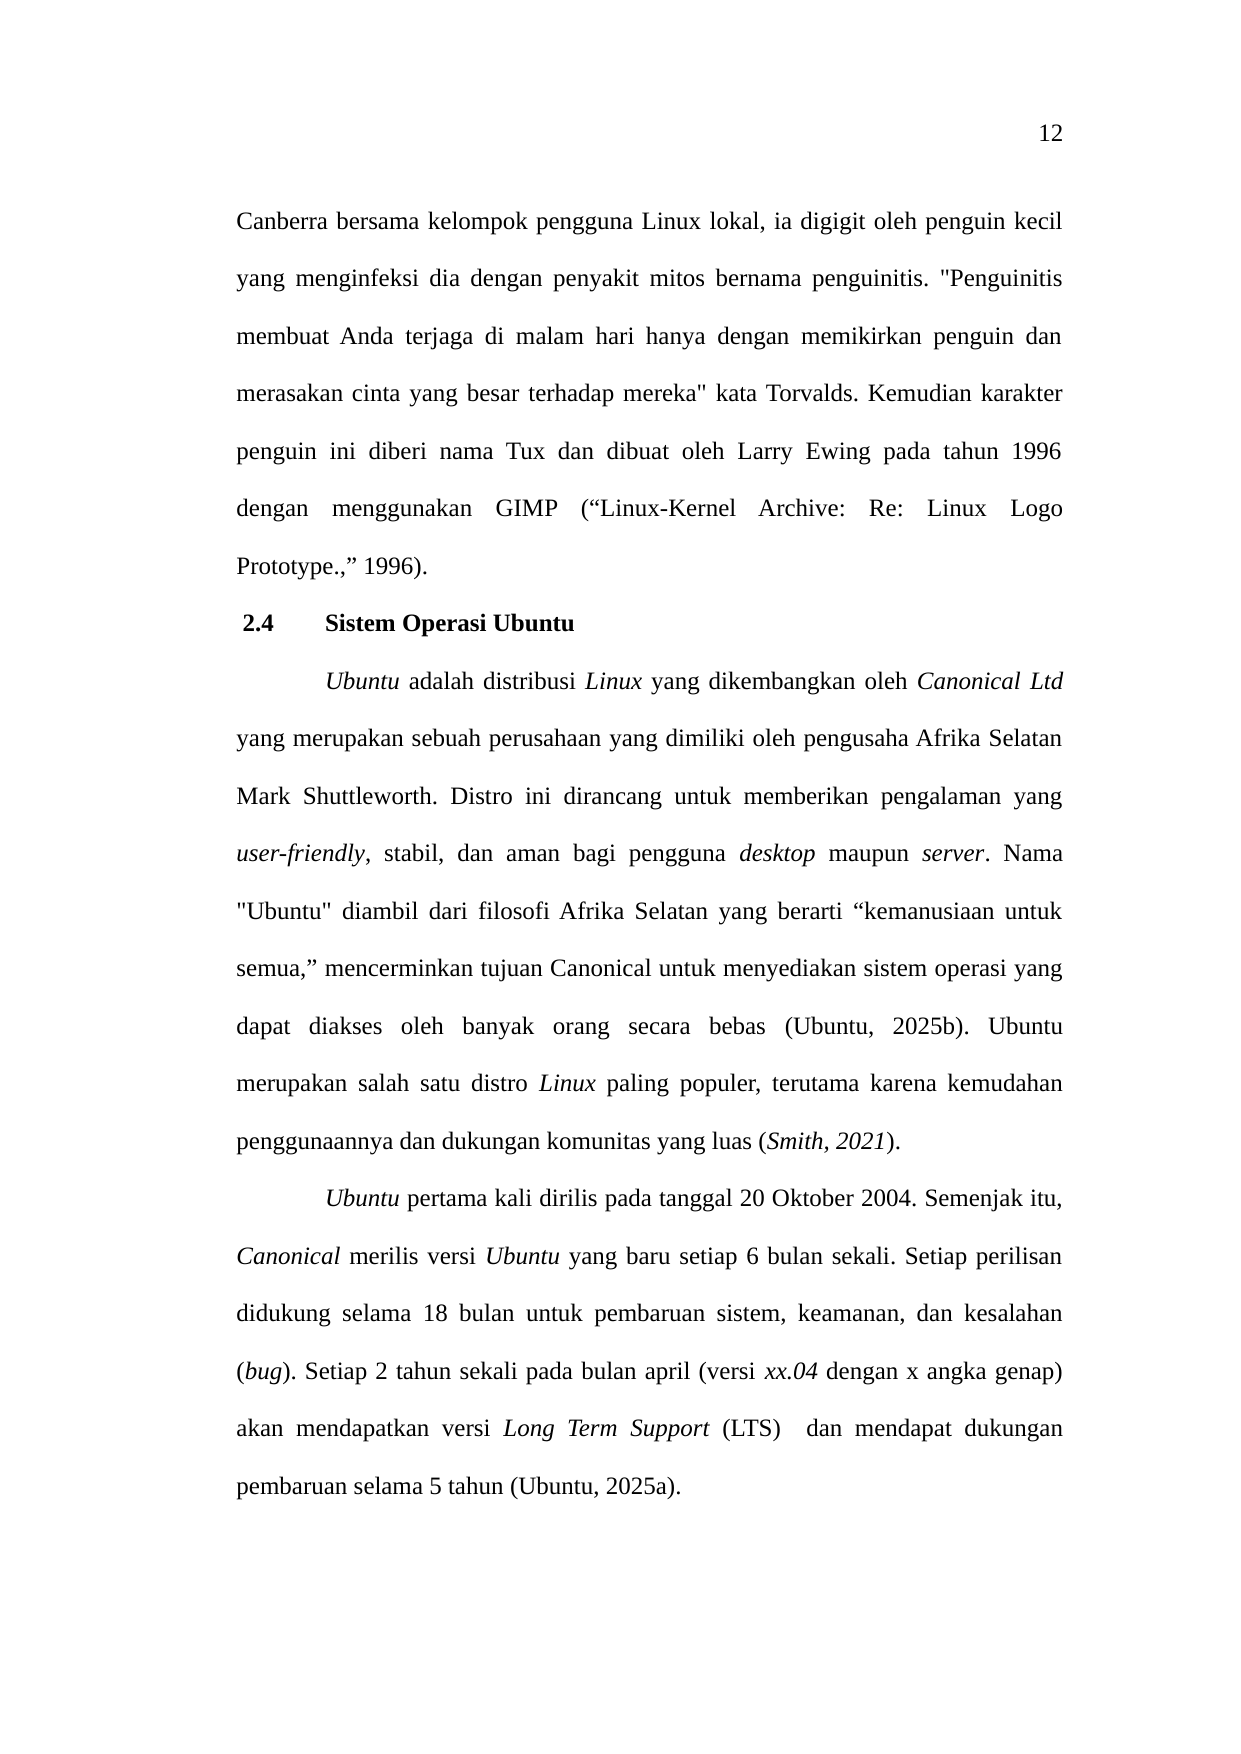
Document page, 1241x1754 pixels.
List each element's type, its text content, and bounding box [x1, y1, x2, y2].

text Ubuntu pertama kali dirilis pada tanggal 20 Oktober 2004. Semenjak itu, Canonical merilis versi Ubuntu yang baru setiap 6 bulan sekali. Setiap perilisan didukung selama 18 bulan untuk pembaruan sistem, keamanan, dan kesalahan (bug). Setiap 2 tahun sekali pada bulan april (versi xx.04 dengan x angka genap) akan mendapatkan versi Long Term Support (LTS) dan mendapat dukungan pembaruan selama 5 tahun (Ubuntu, 2025a). [236, 1183, 1063, 1500]
text Ubuntu adalah distribusi Linux yang dikembangkan oleh Canonical Ltd yang merupakan sebuah perusahaan yang dimiliki oleh pengusaha Afrika Selatan Mark Shuttleworth. Distro ini dirancang untuk memberikan pengalaman yang user-friendly, stabil, dan aman bagi pengguna desktop maupun server. Nama "Ubuntu" diambil dari filosofi Afrika Selatan yang berarti “kemanusiaan untuk semua,” mencerminkan tujuan Canonical untuk menyediakan sistem operasi yang dapat diakses oleh banyak orang secara bebas (Ubuntu, 2025b). Ubuntu merupakan salah satu distro Linux paling populer, terutama karena kemudahan penggunaannya dan dukungan komunitas yang luas (Smith, 2021). [236, 666, 1063, 1155]
text Canberra bersama kelompok pengguna Linux lokal, ia digigit oleh penguin kecil yang menginfeksi dia dengan penyakit mitos bernama penguinitis. "Penguinitis membuat Anda terjaga di malam hari hanya dengan memikirkan penguin dan merasakan cinta yang besar terhadap mereka" kata Torvalds. Kemudian karakter penguin ini diberi nama Tux dan dibuat oleh Larry Ewing pada tahun 1996 dengan menggunakan GIMP (“Linux-Kernel Archive: Re: Linux Logo Prototype.,” 1996)⁠. [236, 206, 1063, 580]
subtitle Sistem Operasi Ubuntu [236, 608, 1063, 637]
